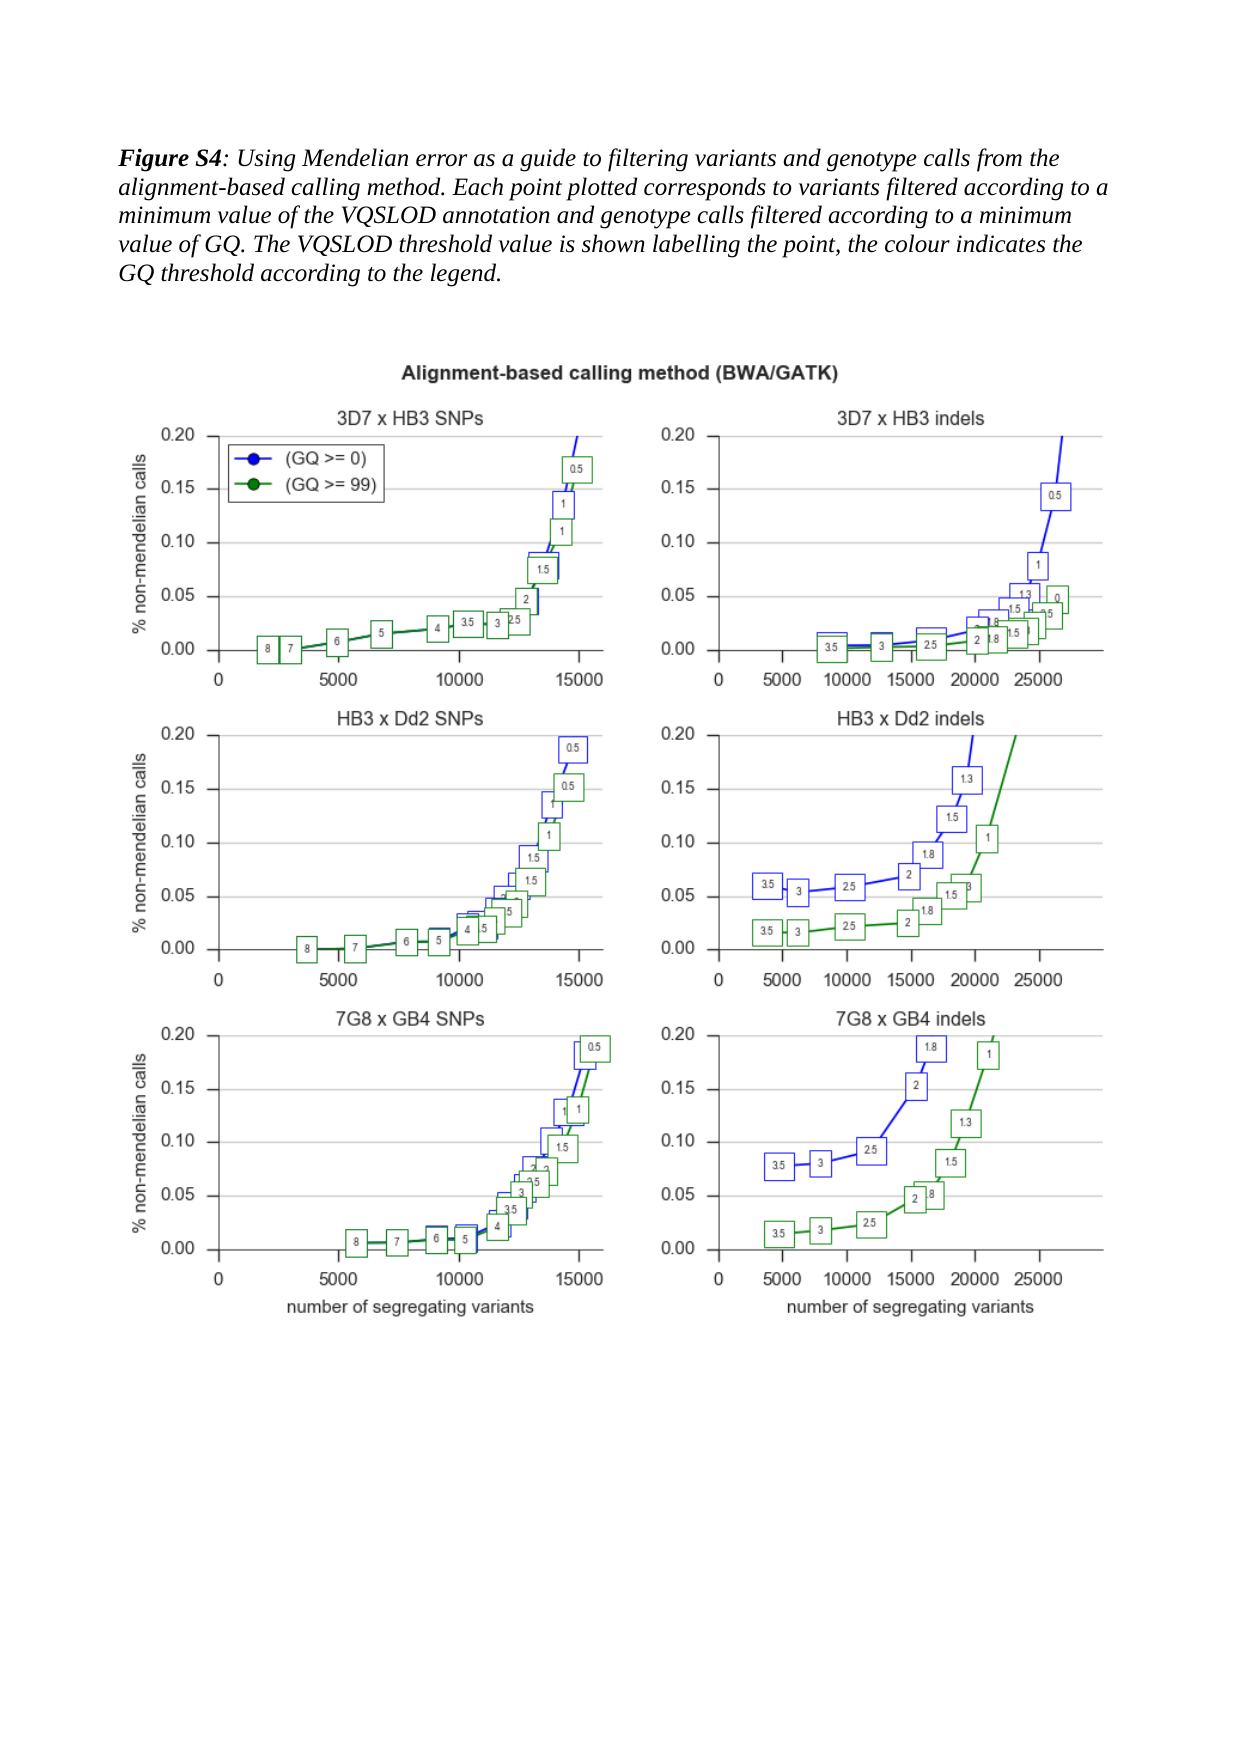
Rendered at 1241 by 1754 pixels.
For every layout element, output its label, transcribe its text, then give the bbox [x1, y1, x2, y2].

text Figure S4: Using Mendelian error as a guide to filtering variants and genotype calls from the alignment-based calling method. Each point plotted corresponds to variants filtered according to a minimum value of the VQSLOD annotation and genotype calls filtered according to a minimum value of GQ. The VQSLOD threshold value is shown labelling the point, the colour indicates the GQ threshold according to the legend. [118, 143, 1122, 287]
picture [118, 346, 1123, 1350]
